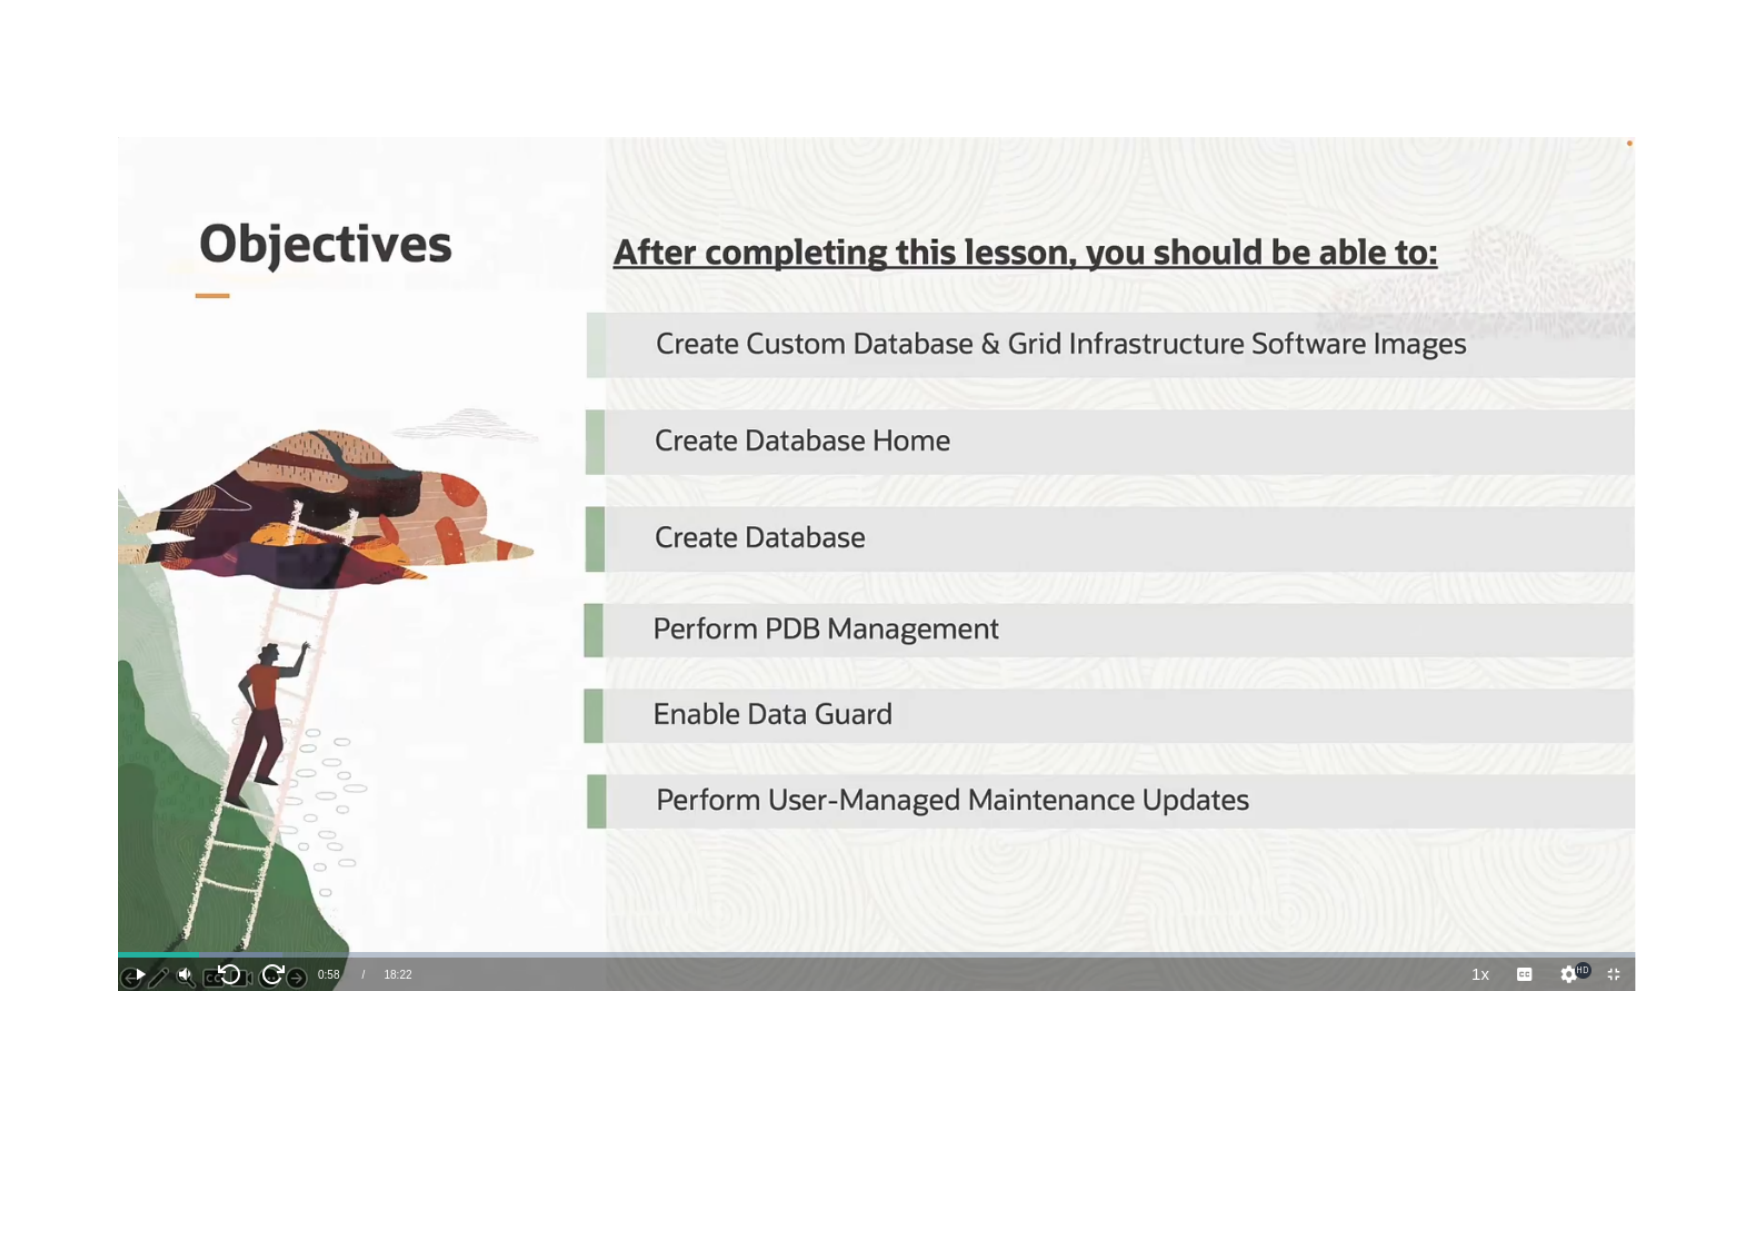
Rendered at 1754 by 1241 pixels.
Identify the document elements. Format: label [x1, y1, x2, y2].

picture [118, 137, 1636, 991]
